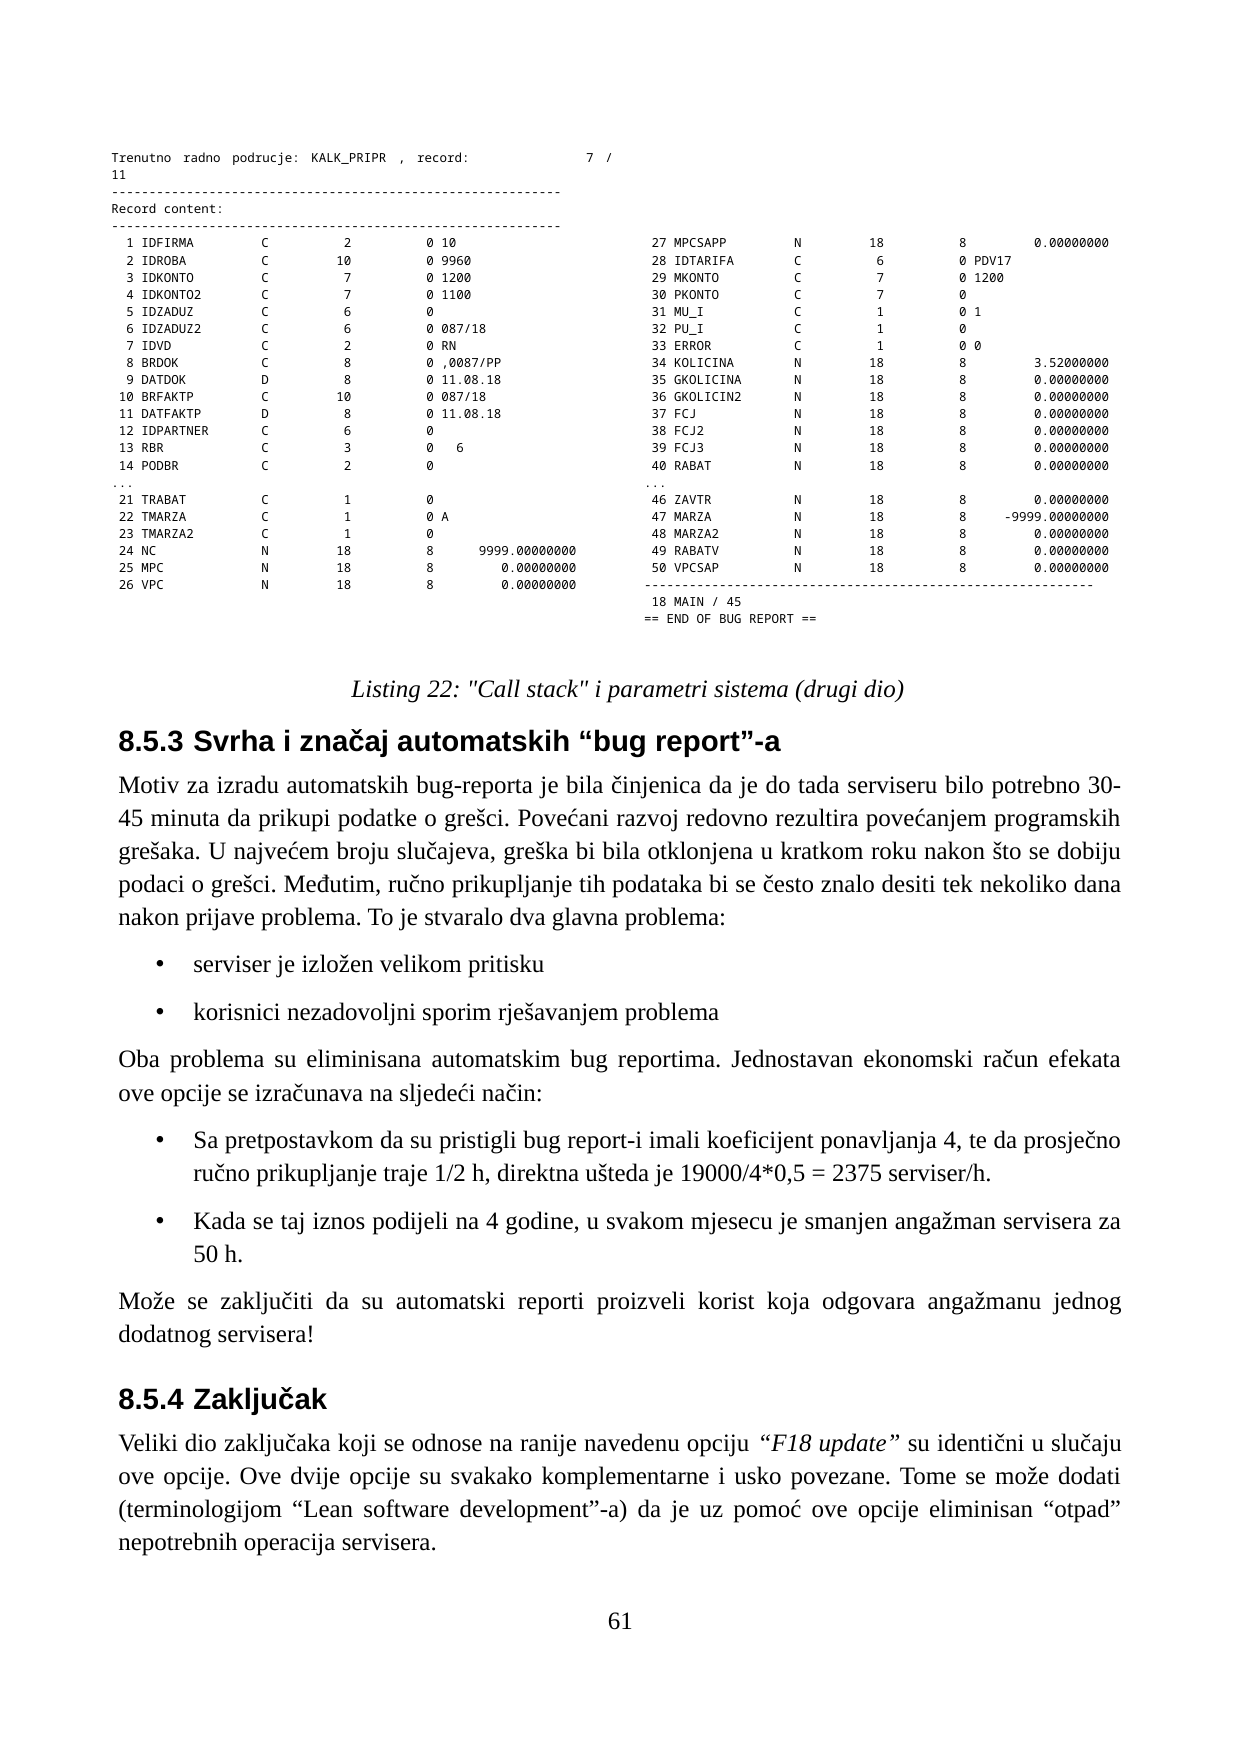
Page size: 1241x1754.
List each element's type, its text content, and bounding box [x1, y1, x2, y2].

list Kada se taj iznos podijeli na 4 godine, u svakom mjesecu je smanjen angažman servisera za 50 h. [156, 1206, 1122, 1268]
text 21 TRABAT C 1 0 [111, 491, 614, 508]
text 37 FCJ N 18 8 0.00000000 [644, 405, 1147, 422]
text 29 MKONTO C 7 0 1200 [644, 269, 1147, 286]
list Listing 22: "Call stack" i parametri sistema (drugi dio) [111, 674, 1147, 703]
text 13 RBR C 3 0 6 [111, 439, 614, 457]
text 33 ERROR C 1 0 0 [644, 337, 1147, 354]
text 11 DATFAKTP D 8 0 11.08.18 [111, 405, 614, 422]
text 36 GKOLICIN2 N 18 8 0.00000000 [644, 388, 1147, 405]
text 39 FCJ3 N 18 8 0.00000000 [644, 439, 1147, 457]
text 23 TMARZA2 C 1 0 [111, 525, 614, 542]
text ... [644, 474, 1147, 491]
text 26 VPC N 18 8 0.00000000 [111, 576, 614, 593]
subtitle Zaključak [118, 1382, 1122, 1415]
text ------------------------------------------------------------ [111, 217, 614, 234]
text 28 IDTARIFA C 6 0 PDV17 [644, 252, 1147, 269]
text 40 RABAT N 18 8 0.00000000 [644, 457, 1147, 474]
text 46 ZAVTR N 18 8 0.00000000 [644, 491, 1147, 508]
text 47 MARZA N 18 8 -9999.00000000 [644, 508, 1147, 525]
text 27 MPCSAPP N 18 8 0.00000000 [644, 234, 1147, 252]
text == END OF BUG REPORT == [644, 610, 1147, 627]
text 4 IDKONTO2 C 7 0 1100 [111, 286, 614, 303]
text Record content: [111, 200, 614, 217]
text ------------------------------------------------------------ [111, 183, 614, 200]
text 3 IDKONTO C 7 0 1200 [111, 269, 614, 286]
list Sa pretpostavkom da su pristigli bug report-i imali koeficijent ponavljanja 4, te da prosječno ručno prikupljanje traje 1/2 h, direktna ušteda je 19000/4*0,5 = 2375 serviser/h. [156, 1125, 1122, 1187]
text 24 NC N 18 8 9999.00000000 [111, 542, 614, 559]
list serviser je izložen velikom pritisku [156, 949, 1122, 978]
text 38 FCJ2 N 18 8 0.00000000 [644, 422, 1147, 439]
text 5 IDZADUZ C 6 0 [111, 303, 614, 320]
text 48 MARZA2 N 18 8 0.00000000 [644, 525, 1147, 542]
text ------------------------------------------------------------ [644, 576, 1147, 593]
text Oba problema su eliminisana automatskim bug reportima. Jednostavan ekonomski račun efekata ove opcije se izračunava na sljedeći način: [118, 1044, 1122, 1106]
text 34 KOLICINA N 18 8 3.52000000 [644, 354, 1147, 371]
text Veliki dio zaključaka koji se odnose na ranije navedenu opciju “F18 update” su identični u slučaju ove opcije. Ove dvije opcije su svakako komplementarne i usko povezane. Tome se može dodati (terminologijom “Lean software development”-a) da je uz pomoć ove opcije eliminisan “otpad” nepotrebnih operacija servisera. [118, 1428, 1122, 1556]
text 10 BRFAKTP C 10 0 087/18 [111, 388, 614, 405]
text 32 PU_I C 1 0 [644, 320, 1147, 337]
text 12 IDPARTNER C 6 0 [111, 422, 614, 439]
text 30 PKONTO C 7 0 [644, 286, 1147, 303]
text Motiv za izradu automatskih bug-reporta je bila činjenica da je do tada serviseru bilo potrebno 30-45 minuta da prikupi podatke o grešci. Povećani razvoj redovno rezultira povećanjem programskih grešaka. U najvećem broju slučajeva, greška bi bila otklonjena u kratkom roku nakon što se dobiju podaci o grešci. Međutim, ručno prikupljanje tih podataka bi se često znalo desiti tek nekoliko dana nakon prijave problema. To je stvaralo dva glavna problema: [118, 770, 1122, 931]
text 50 VPCSAP N 18 8 0.00000000 [644, 559, 1147, 576]
text 9 DATDOK D 8 0 11.08.18 [111, 371, 614, 388]
text 1 IDFIRMA C 2 0 10 [111, 234, 614, 252]
list korisnici nezadovoljni sporim rješavanjem problema [156, 997, 1122, 1026]
text ... [111, 474, 614, 491]
text 25 MPC N 18 8 0.00000000 [111, 559, 614, 576]
text 8 BRDOK C 8 0 ,0087/PP [111, 354, 614, 371]
text 49 RABATV N 18 8 0.00000000 [644, 542, 1147, 559]
text 22 TMARZA C 1 0 A [111, 508, 614, 525]
text 18 MAIN / 45 [644, 593, 1147, 610]
text 35 GKOLICINA N 18 8 0.00000000 [644, 371, 1147, 388]
text Trenutno radno podrucje: KALK_PRIPR , record: 7 / 11 [111, 149, 614, 183]
text 7 IDVD C 2 0 RN [111, 337, 614, 354]
text Može se zaključiti da su automatski reporti proizveli korist koja odgovara angažmanu jednog dodatnog servisera! [118, 1286, 1122, 1348]
text 2 IDROBA C 10 0 9960 [111, 252, 614, 269]
text 14 PODBR C 2 0 [111, 457, 614, 474]
text 6 IDZADUZ2 C 6 0 087/18 [111, 320, 614, 337]
text 31 MU_I C 1 0 1 [644, 303, 1147, 320]
subtitle Svrha i značaj automatskih “bug report”-a [102, 106, 1155, 757]
